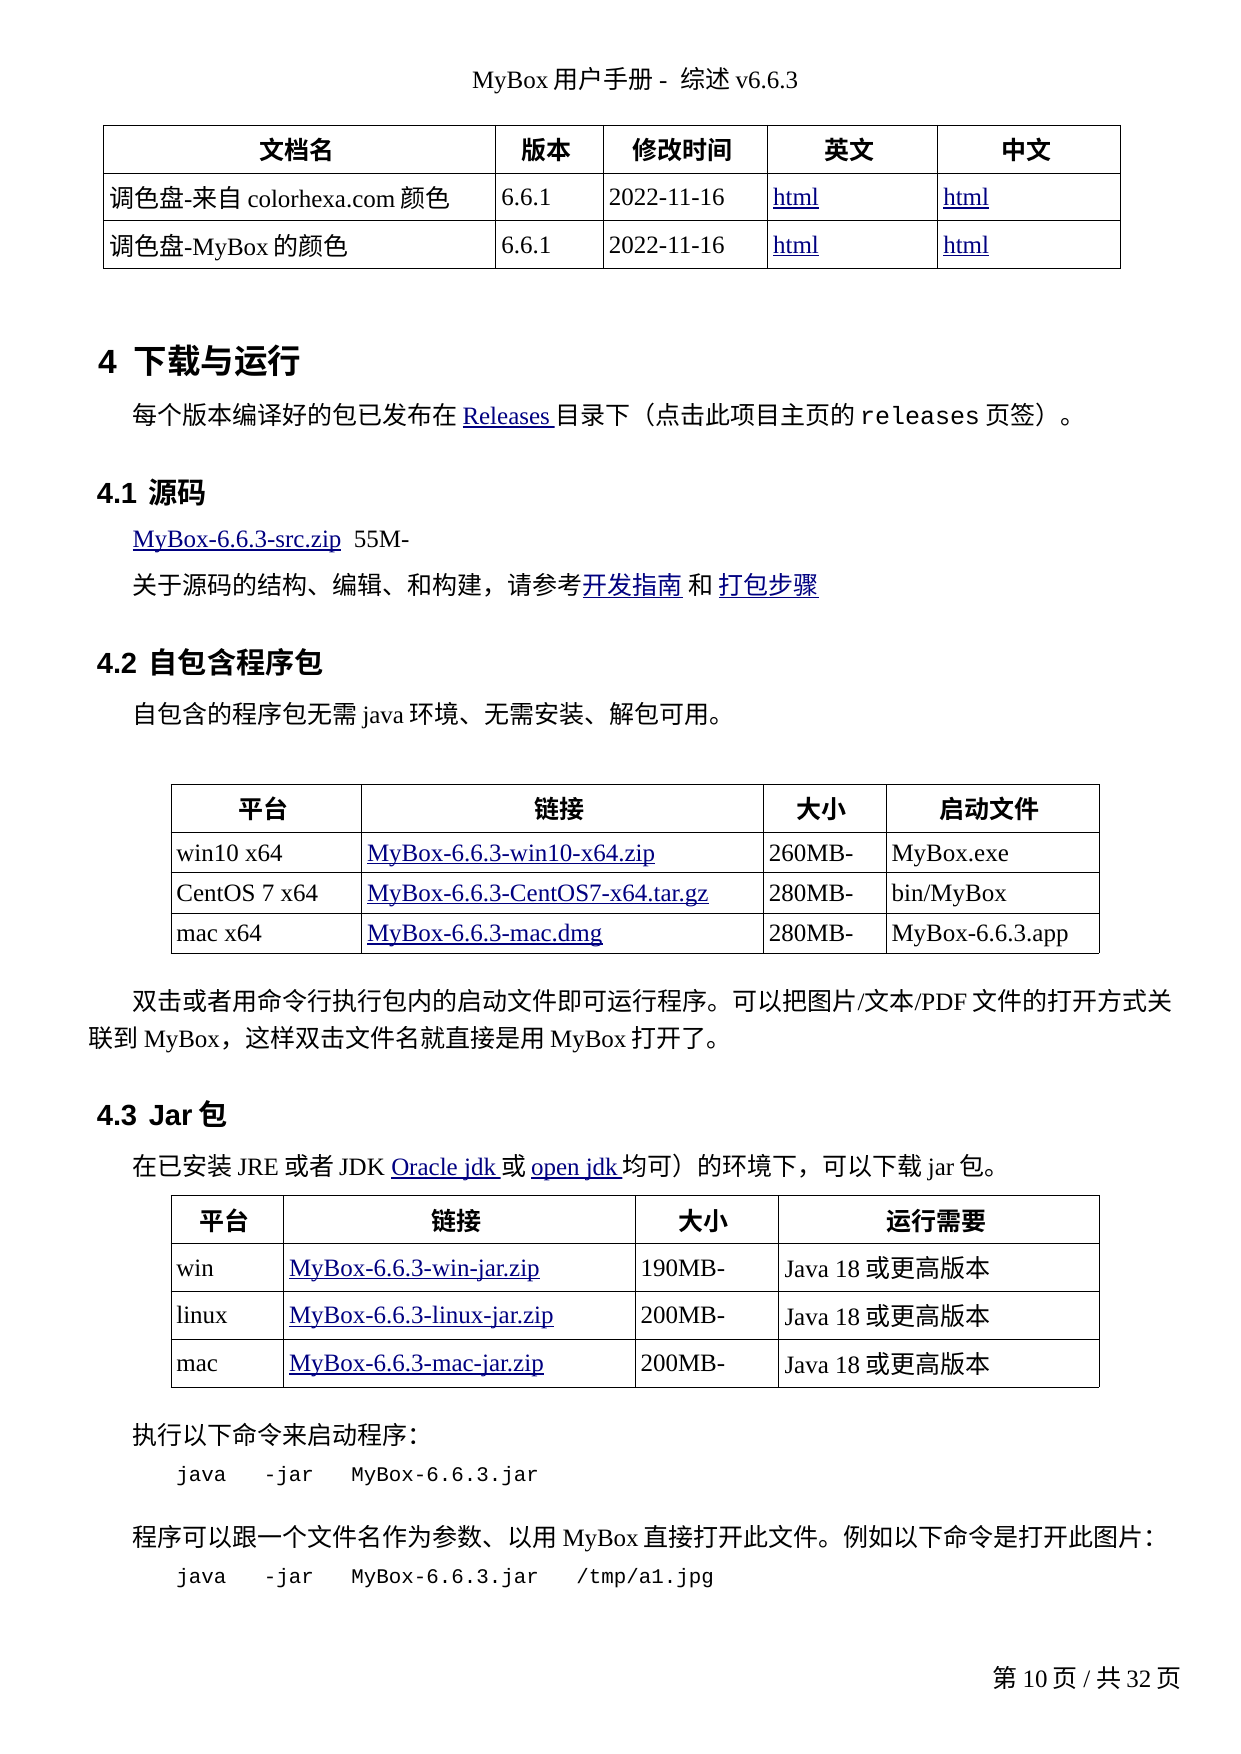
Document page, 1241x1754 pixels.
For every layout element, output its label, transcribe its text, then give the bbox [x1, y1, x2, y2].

table_cell MyBox-6.6.3-mac.dmg [362, 914, 763, 953]
subtitle 下载与运行 [88, 334, 1181, 383]
table_header 运行需要 [779, 1196, 1099, 1243]
text 自包含的程序包无需java环境、无需安装、解包可用。 [88, 694, 1181, 730]
table_cell MyBox-6.6.3-linux-jar.zip [284, 1292, 635, 1339]
table_header 平台 [172, 785, 361, 832]
table_cell Java 18或更高版本 [779, 1244, 1099, 1291]
table_cell 260MB- [764, 833, 886, 872]
table_header 大小 [636, 1196, 778, 1243]
table_cell 2022-11-16 [604, 174, 767, 220]
table_cell MyBox-6.6.3.app [887, 914, 1099, 953]
table_cell html [938, 174, 1120, 220]
table_cell 280MB- [764, 873, 886, 913]
table_cell Java 18或更高版本 [779, 1292, 1099, 1339]
table_cell 200MB- [636, 1340, 778, 1387]
table_cell html [768, 221, 937, 268]
table_cell Java 18或更高版本 [779, 1340, 1099, 1387]
table_cell MyBox-6.6.3-win10-x64.zip [362, 833, 763, 872]
table_cell MyBox-6.6.3-CentOS7-x64.tar.gz [362, 873, 763, 913]
table_header 链接 [284, 1196, 635, 1243]
table_cell 调色盘-来自colorhexa.com颜色 [104, 174, 495, 220]
table_cell linux [172, 1292, 283, 1339]
table_cell html [768, 174, 937, 220]
table_cell 调色盘-MyBox的颜色 [104, 221, 495, 268]
table_cell 6.6.1 [496, 221, 603, 268]
text 程序可以跟一个文件名作为参数、以用MyBox直接打开此文件。例如以下命令是打开此图片： [88, 1517, 1181, 1553]
table_cell 190MB- [636, 1244, 778, 1291]
table_header 版本 [496, 126, 603, 173]
text 双击或者用命令行执行包内的启动文件即可运行程序。可以把图片/文本/PDF文件的打开方式关联到MyBox，这样双击文件名就直接是用MyBox打开了。 [88, 982, 1181, 1054]
subtitle 源码 [88, 469, 1181, 512]
table_cell 200MB- [636, 1292, 778, 1339]
table_cell mac [172, 1340, 283, 1387]
table_cell 2022-11-16 [604, 221, 767, 268]
table_cell 280MB- [764, 914, 886, 953]
table_header 中文 [938, 126, 1120, 173]
text 关于源码的结构、编辑、和构建，请参考开发指南 和 打包步骤 [88, 566, 1181, 602]
table_cell win [172, 1244, 283, 1291]
table_cell html [938, 221, 1120, 268]
text 每个版本编译好的包已发布在Releases目录下（点击此项目主页的releases页签）。 [88, 396, 1181, 432]
table_header 英文 [768, 126, 937, 173]
text 在已安装JRE或者JDK Oracle jdk或open jdk均可）的环境下，可以下载jar包。 [88, 1147, 1181, 1183]
table_cell MyBox-6.6.3-mac-jar.zip [284, 1340, 635, 1387]
text MyBox-6.6.3-src.zip 55M- [88, 524, 1181, 553]
table_cell mac x64 [172, 914, 361, 953]
table_header 启动文件 [887, 785, 1099, 832]
table_header 修改时间 [604, 126, 767, 173]
table_cell bin/MyBox [887, 873, 1099, 913]
table_header 平台 [172, 1196, 283, 1243]
table_header 大小 [764, 785, 886, 832]
table_cell win10 x64 [172, 833, 361, 872]
table_cell MyBox.exe [887, 833, 1099, 872]
subtitle Jar包 [88, 1092, 1181, 1134]
table_cell CentOS 7 x64 [172, 873, 361, 913]
table_cell MyBox-6.6.3-win-jar.zip [284, 1244, 635, 1291]
table_header 文档名 [104, 126, 495, 173]
table_cell 6.6.1 [496, 174, 603, 220]
text java -jar MyBox-6.6.3.jar /tmp/a1.jpg [88, 1566, 1181, 1590]
subtitle 自包含程序包 [88, 639, 1181, 682]
text 执行以下命令来启动程序： [88, 1415, 1181, 1452]
text java -jar MyBox-6.6.3.jar [88, 1464, 1181, 1488]
table_header 链接 [362, 785, 763, 832]
